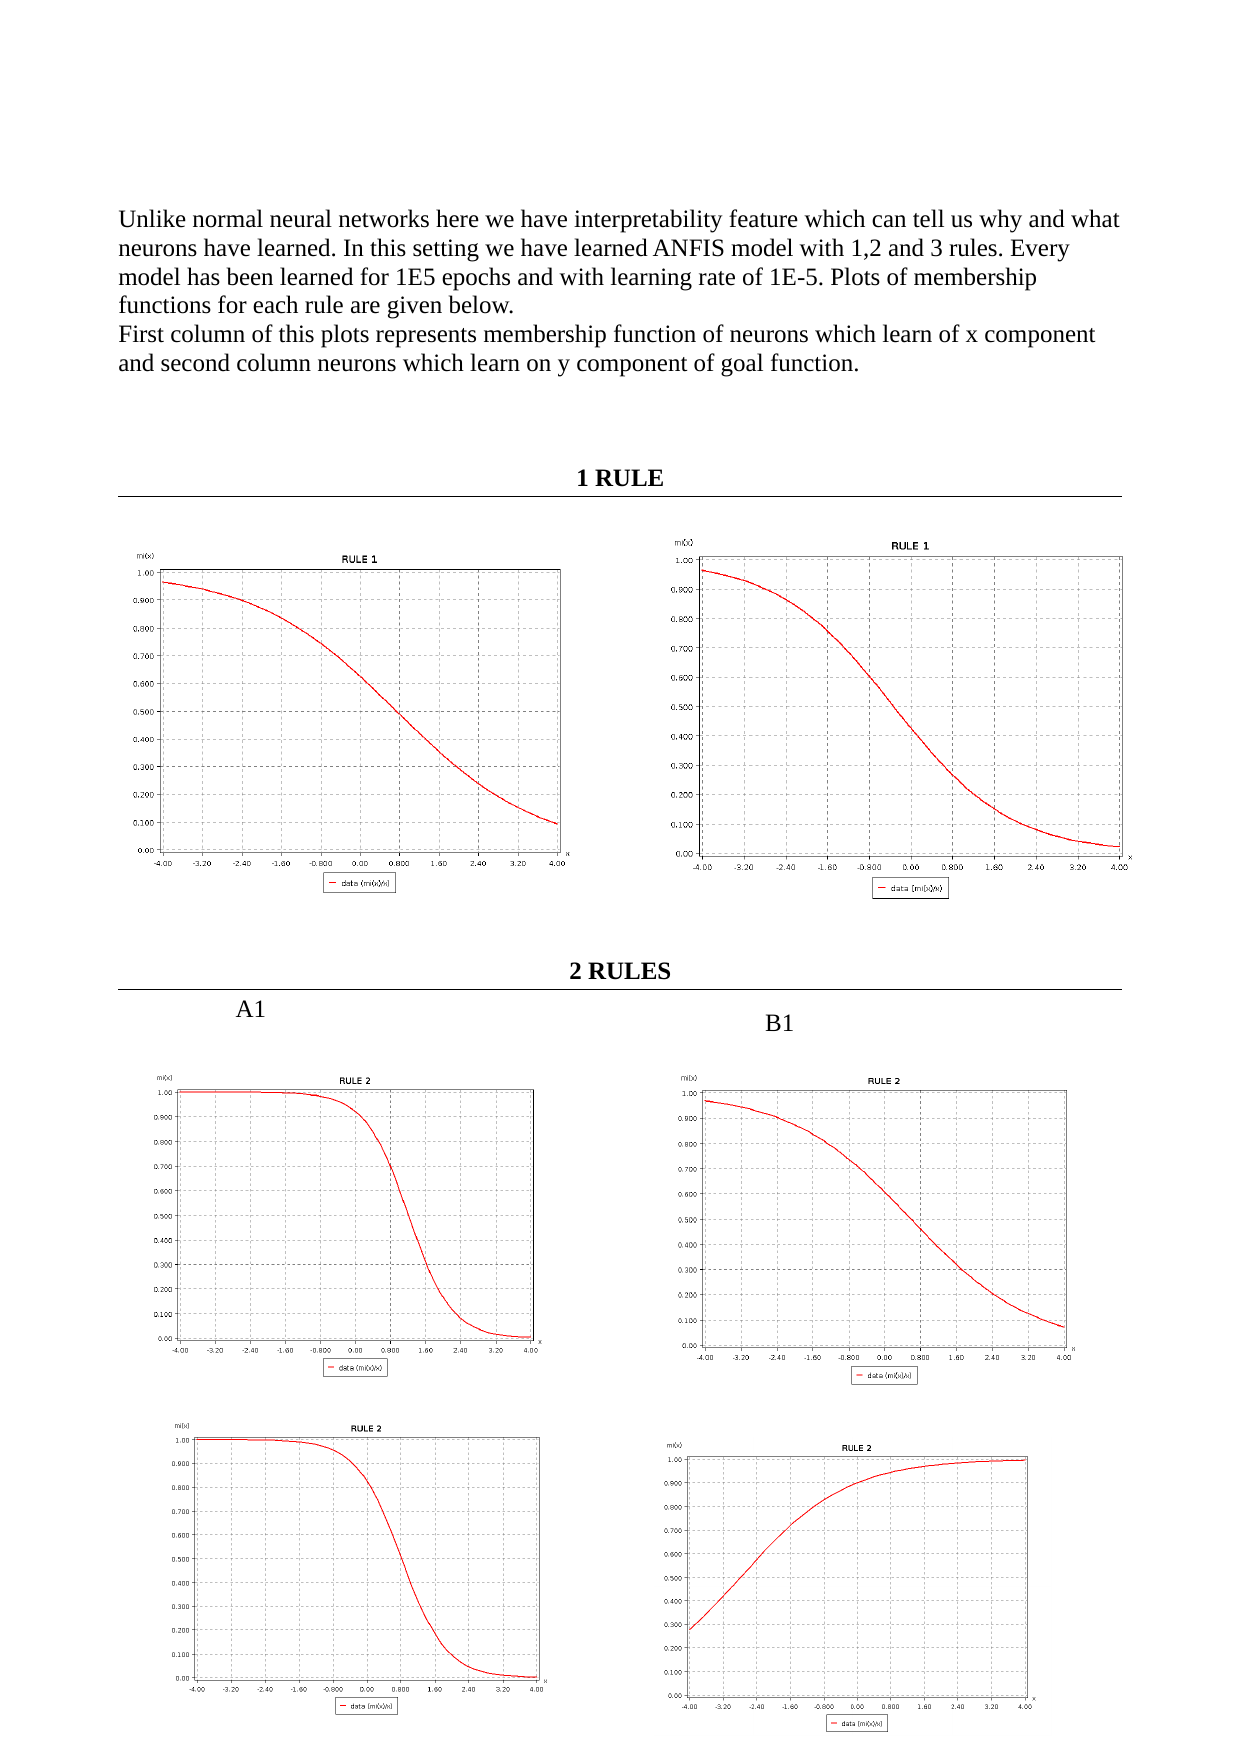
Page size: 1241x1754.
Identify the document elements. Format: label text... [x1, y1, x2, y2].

picture [162, 1417, 564, 1719]
text First column of this plots represents membership function of neurons which learn of x component and second column neurons which learn on y component of goal function. [118, 319, 1122, 377]
text Unlike normal neural networks here we have interpretability feature which can tell us why and what neurons have learned. In this setting we have learned ANFIS model with 1,2 and 3 rules. Every model has been learned for 1E5 epochs and with learning rate of 1E-5. Plots of membership functions for each rule are given below. [118, 204, 1122, 319]
picture [658, 532, 1153, 904]
text 2 RULES [118, 956, 1122, 989]
picture [654, 1437, 1052, 1736]
picture [667, 1069, 1093, 1389]
picture [121, 547, 589, 898]
picture [143, 1069, 559, 1381]
text 1 RULE [118, 463, 1122, 496]
